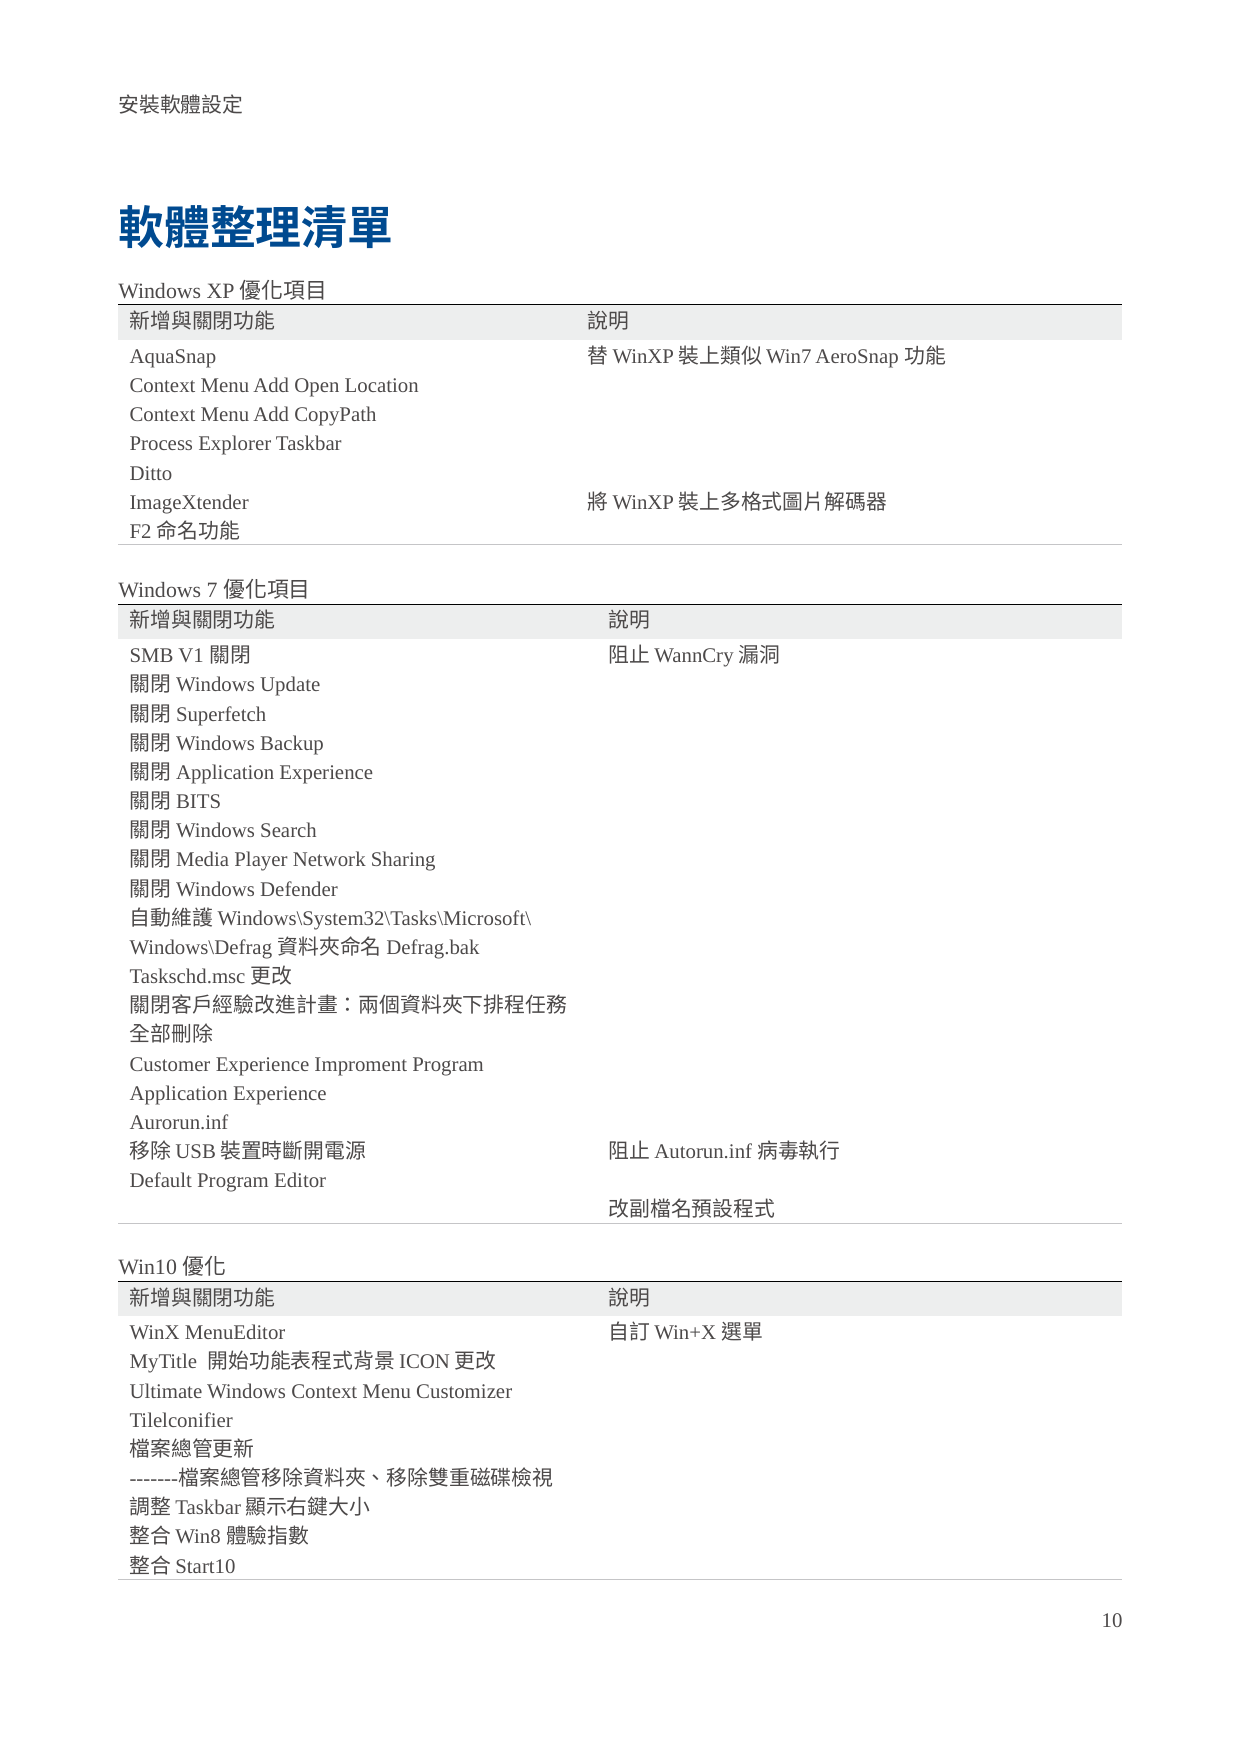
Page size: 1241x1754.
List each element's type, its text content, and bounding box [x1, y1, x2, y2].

table_cell 阻止WannCry 漏洞 阻止Autorun.inf 病毒執行 改副檔名預設程式 [597, 639, 1122, 1223]
table_cell WinX MenuEditor MyTitle 開始功能表程式背景ICON更改 Ultimate Windows Context Menu Customizer Tilelconifier 檔案總管更新 -------檔案總管移除資料夾、移除雙重磁碟檢視 調整Taskbar顯示右鍵大小 整合Win8 體驗指數 整合Start10 [118, 1316, 597, 1579]
table_header 說明 [597, 605, 1122, 639]
table_header 說明 [597, 1282, 1122, 1316]
table_cell SMB V1 關閉 關閉 Windows Update 關閉 Superfetch 關閉 Windows Backup 關閉 Application Experience 關閉 BITS 關閉 Windows Search 關閉 Media Player Network Sharing 關閉 Windows Defender 自動維護 Windows\System32\Tasks\Microsoft\Windows\Defrag 資料夾命名 Defrag.bak Taskschd.msc 更改 關閉客戶經驗改進計畫：兩個資料夾下排程任務全部刪除 Customer Experience Improment Program Application Experience Aurorun.inf 移除USB裝置時斷開電源 Default Program Editor [118, 639, 597, 1223]
table_header 新增與關閉功能 [118, 1282, 597, 1316]
table_cell 自訂Win+X 選單 [597, 1316, 1122, 1579]
text Win10 優化 [118, 1249, 1122, 1281]
text Windows 7 優化項目 [118, 574, 1122, 603]
table_header 說明 [576, 305, 1122, 340]
table_header 新增與關閉功能 [118, 305, 576, 340]
table_cell AquaSnap Context Menu Add Open Location Context Menu Add CopyPath Process Explorer Taskbar Ditto ImageXtender F2 命名功能 [118, 340, 576, 544]
table_cell 替WinXP 裝上類似Win7 AeroSnap 功能 將WinXP 裝上多格式圖片解碼器 [576, 340, 1122, 544]
subtitle 軟體整理清單 [118, 198, 1122, 256]
table_header 新增與關閉功能 [118, 605, 597, 639]
text Windows XP 優化項目 [118, 275, 1122, 304]
